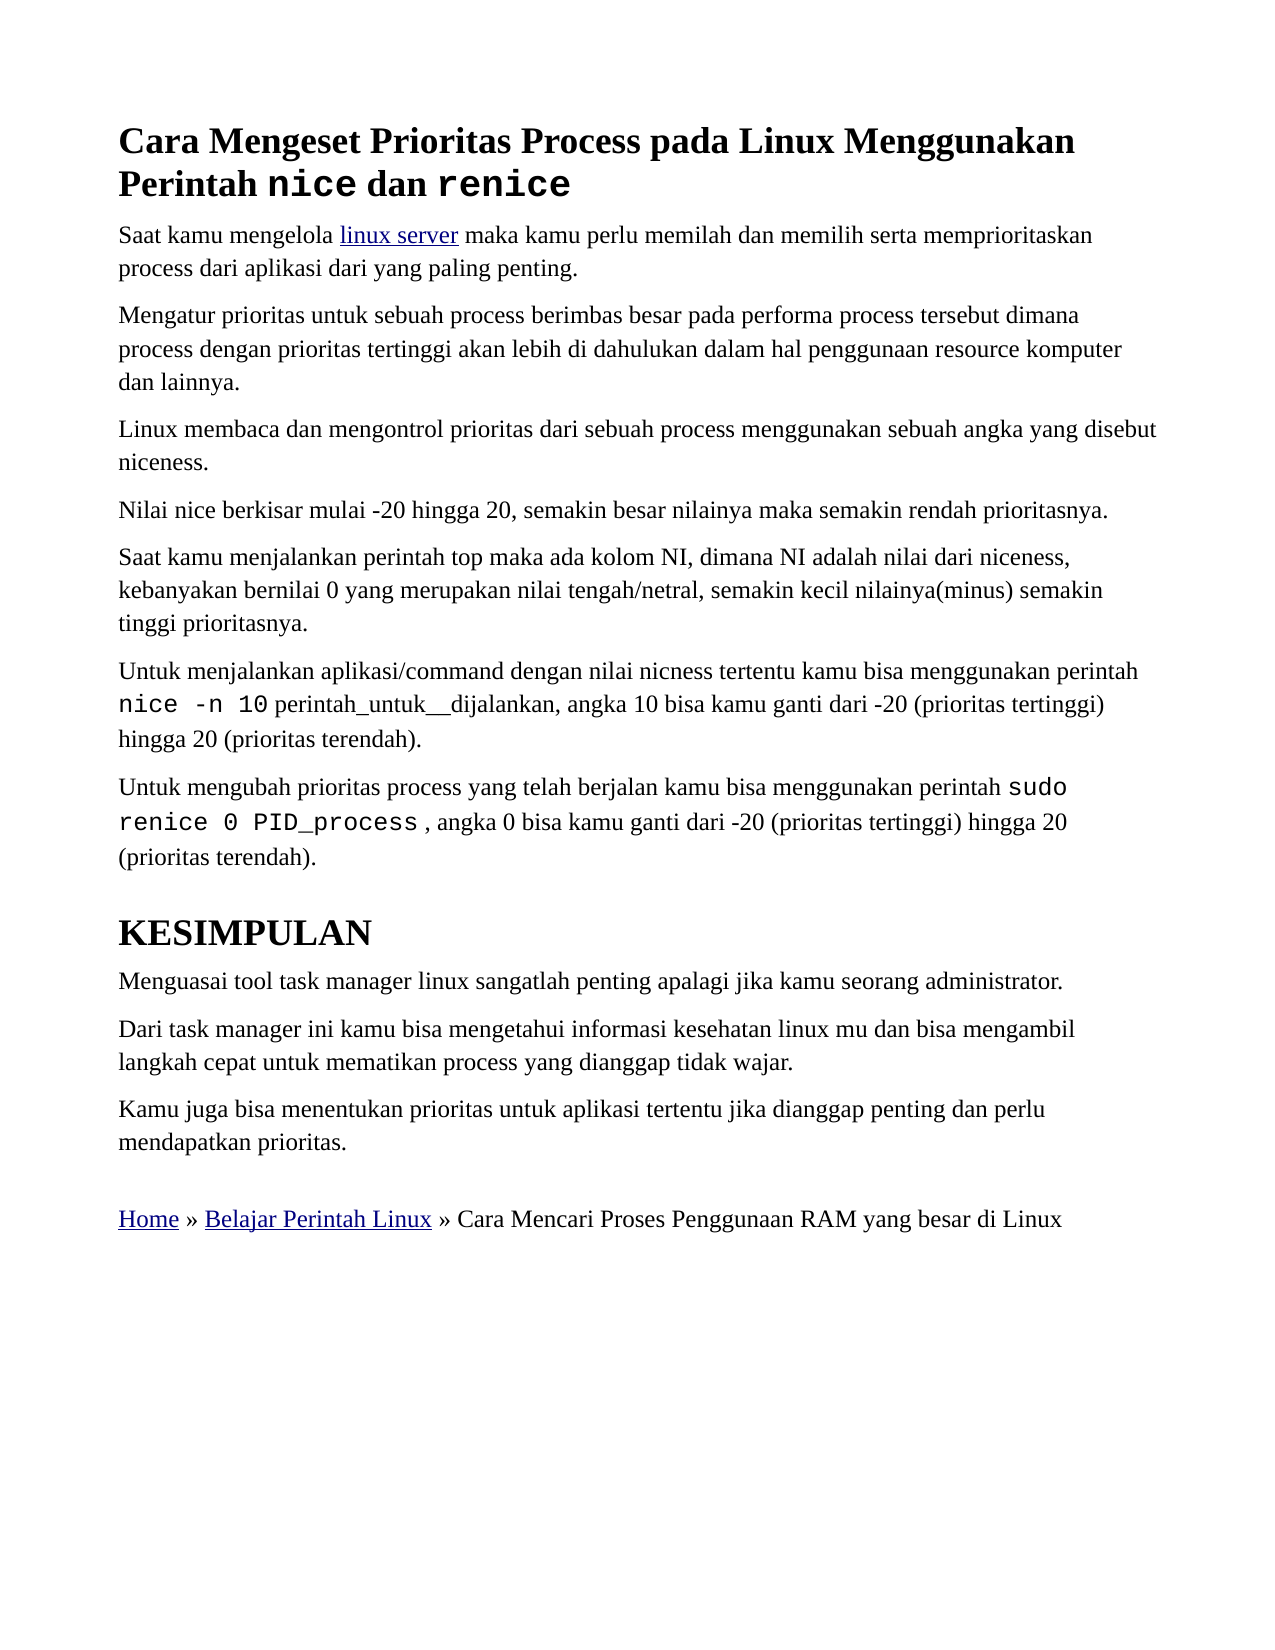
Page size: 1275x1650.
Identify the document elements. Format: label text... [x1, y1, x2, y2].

text Untuk mengubah prioritas process yang telah berjalan kamu bisa menggunakan perintah sudo renice 0 PID_process , angka 0 bisa kamu ganti dari -20 (prioritas tertinggi) hingga 20 (prioritas terendah). [118, 772, 1157, 871]
subtitle Cara Mengeset Prioritas Process pada Linux Menggunakan Perintah nice dan renice [118, 118, 1157, 207]
text Linux membaca dan mengontrol prioritas dari sebuah process menggunakan sebuah angka yang disebut niceness. [118, 414, 1157, 476]
text Nilai nice berkisar mulai -20 hingga 20, semakin besar nilainya maka semakin rendah prioritasnya. [118, 495, 1157, 524]
text Kamu juga bisa menentukan prioritas untuk aplikasi tertentu jika dianggap penting dan perlu mendapatkan prioritas. [118, 1094, 1157, 1156]
text Untuk menjalankan aplikasi/command dengan nilai nicness tertentu kamu bisa menggunakan perintah nice -n 10 perintah_untuk__dijalankan, angka 10 bisa kamu ganti dari -20 (prioritas tertinggi) hingga 20 (prioritas terendah). [118, 656, 1157, 753]
text Saat kamu mengelola linux server maka kamu perlu memilah dan memilih serta memprioritaskan process dari aplikasi dari yang paling penting. [118, 220, 1157, 282]
text Dari task manager ini kamu bisa mengetahui informasi kesehatan linux mu dan bisa mengambil langkah cepat untuk mematikan process yang dianggap tidak wajar. [118, 1014, 1157, 1076]
text Menguasai tool task manager linux sangatlah penting apalagi jika kamu seorang administrator. [118, 966, 1157, 995]
text Mengatur prioritas untuk sebuah process berimbas besar pada performa process tersebut dimana process dengan prioritas tertinggi akan lebih di dahulukan dalam hal penggunaan resource komputer dan lainnya. [118, 301, 1157, 395]
subtitle KESIMPULAN [118, 911, 1157, 954]
text Saat kamu menjalankan perintah top maka ada kolom NI, dimana NI adalah nilai dari niceness, kebanyakan bernilai 0 yang merupakan nilai tengah/netral, semakin kecil nilainya(minus) semakin tinggi prioritasnya. [118, 542, 1157, 637]
text Home » Belajar Perintah Linux » Cara Mencari Proses Penggunaan RAM yang besar di Linux [118, 1204, 1157, 1232]
